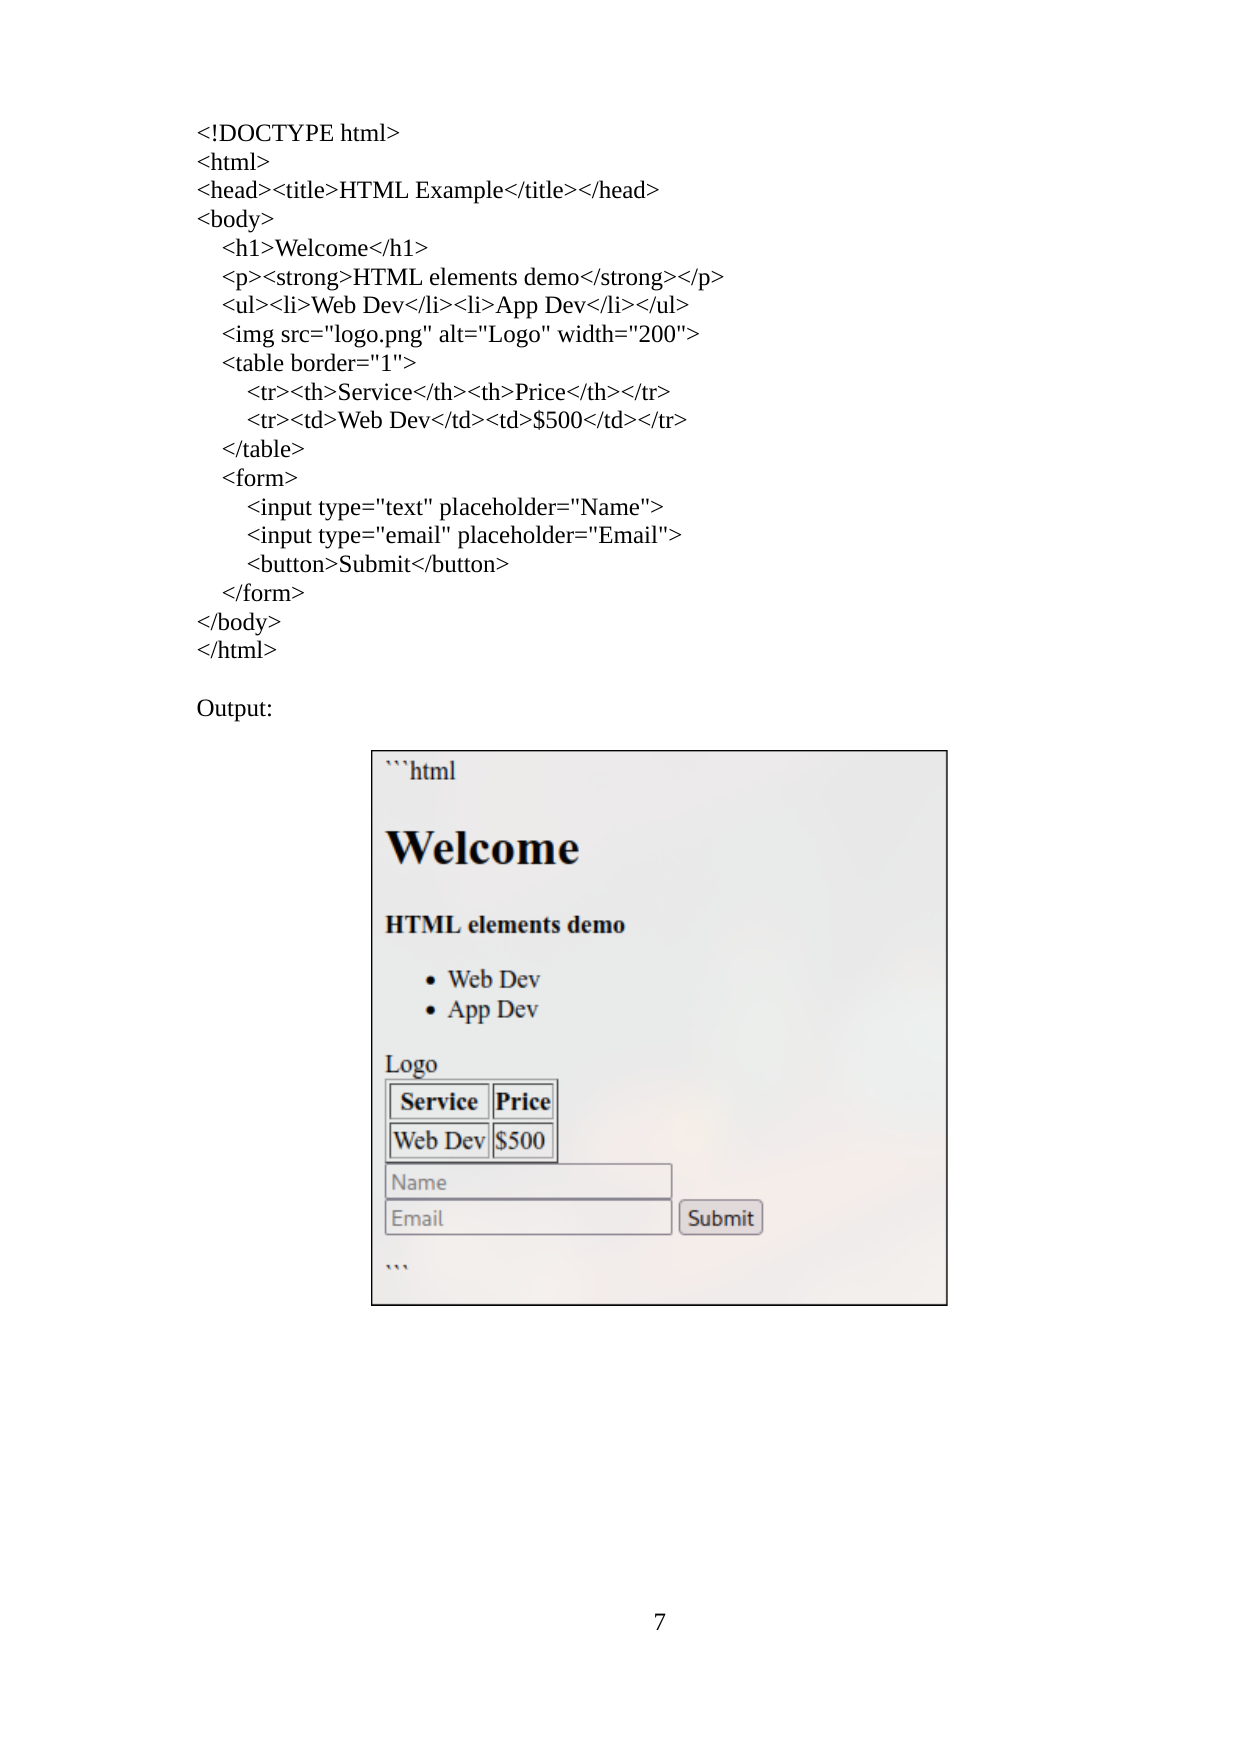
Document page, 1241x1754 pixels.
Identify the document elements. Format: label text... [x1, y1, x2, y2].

text </html> [196, 636, 1122, 664]
text </form> [196, 578, 1122, 607]
text <ul><li>Web Dev</li><li>App Dev</li></ul> [196, 291, 1122, 319]
text </body> [196, 607, 1122, 636]
text Output: [196, 693, 1122, 722]
text <table border="1"> [196, 348, 1122, 377]
text <h1>Welcome</h1> [196, 233, 1122, 262]
text <head><title>HTML Example</title></head> [196, 176, 1122, 204]
text <form> [196, 463, 1122, 492]
text <tr><th>Service</th><th>Price</th></tr> [196, 377, 1122, 406]
text <tr><td>Web Dev</td><td>$500</td></tr> [196, 406, 1122, 434]
text </table> [196, 434, 1122, 463]
text <input type="text" placeholder="Name"> [196, 492, 1122, 521]
text <body> [196, 204, 1122, 233]
text <p><strong>HTML elements demo</strong></p> [196, 262, 1122, 291]
text <button>Submit</button> [196, 549, 1122, 578]
text <html> [196, 147, 1122, 176]
text <input type="email" placeholder="Email"> [196, 521, 1122, 549]
text <!DOCTYPE html> [196, 118, 1122, 147]
text <img src="logo.png" alt="Logo" width="200"> [196, 319, 1122, 348]
picture [371, 750, 948, 1306]
